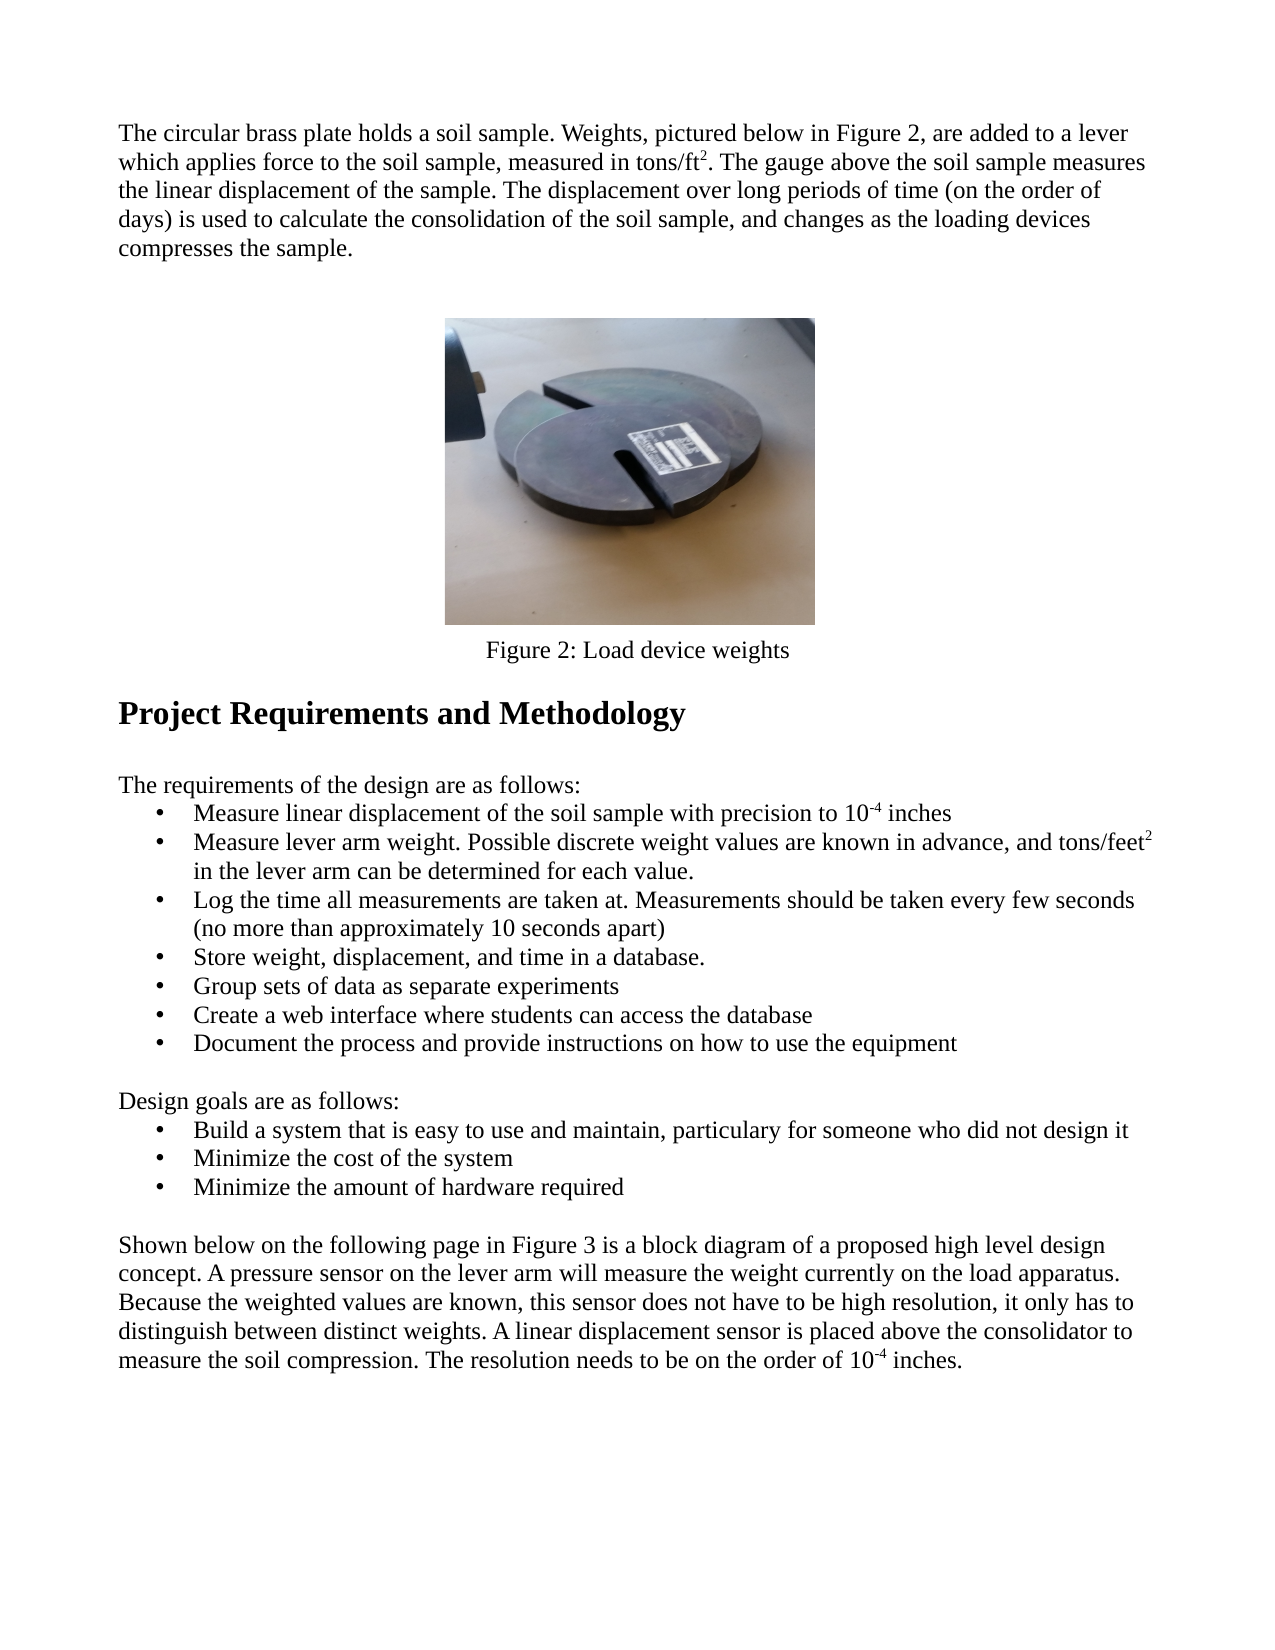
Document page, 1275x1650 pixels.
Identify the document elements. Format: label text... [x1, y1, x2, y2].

text Shown below on the following page in Figure 3 is a block diagram of a proposed high level design concept. A pressure sensor on the lever arm will measure the weight currently on the load apparatus. Because the weighted values are known, this sensor does not have to be high resolution, it only has to distinguish between distinct weights. A linear displacement sensor is placed above the consolidator to measure the soil compression. The resolution needs to be on the order of 10-4 inches. [118, 1230, 1157, 1373]
text Figure 2: Load device weights [118, 636, 1157, 664]
text The requirements of the design are as follows: [118, 770, 1157, 798]
list Document the process and provide instructions on how to use the equipment [156, 1028, 1157, 1057]
picture [515, 376, 721, 430]
list Measure linear displacement of the soil sample with precision to 10-4 inches [156, 798, 1157, 827]
list Minimize the cost of the system [156, 1143, 1157, 1172]
list Log the time all measurements are taken at. Measurements should be taken every few seconds (no more than approximately 10 seconds apart) [156, 885, 1157, 942]
list Minimize the amount of hardware required [156, 1172, 1157, 1201]
text Project Requirements and Methodology [118, 693, 1157, 731]
list Create a web interface where students can access the database [156, 1000, 1157, 1028]
list Store weight, displacement, and time in a database. [156, 942, 1157, 971]
list Build a system that is easy to use and maintain, particulary for someone who did not design it [156, 1115, 1157, 1143]
list Group sets of data as separate experiments [156, 971, 1157, 1000]
text The circular brass plate holds a soil sample. Weights, pictured below in Figure 2, are added to a lever which applies force to the soil sample, measured in tons/ft2. The gauge above the soil sample measures the linear displacement of the sample. The displacement over long periods of time (on the order of days) is used to calculate the consolidation of the soil sample, and changes as the loading devices compresses the sample. [118, 118, 1157, 262]
text Design goals are as follows: [118, 1086, 1157, 1115]
list Measure lever arm weight. Possible discrete weight values are known in advance, and tons/feet2 in the lever arm can be determined for each value. [156, 827, 1157, 885]
